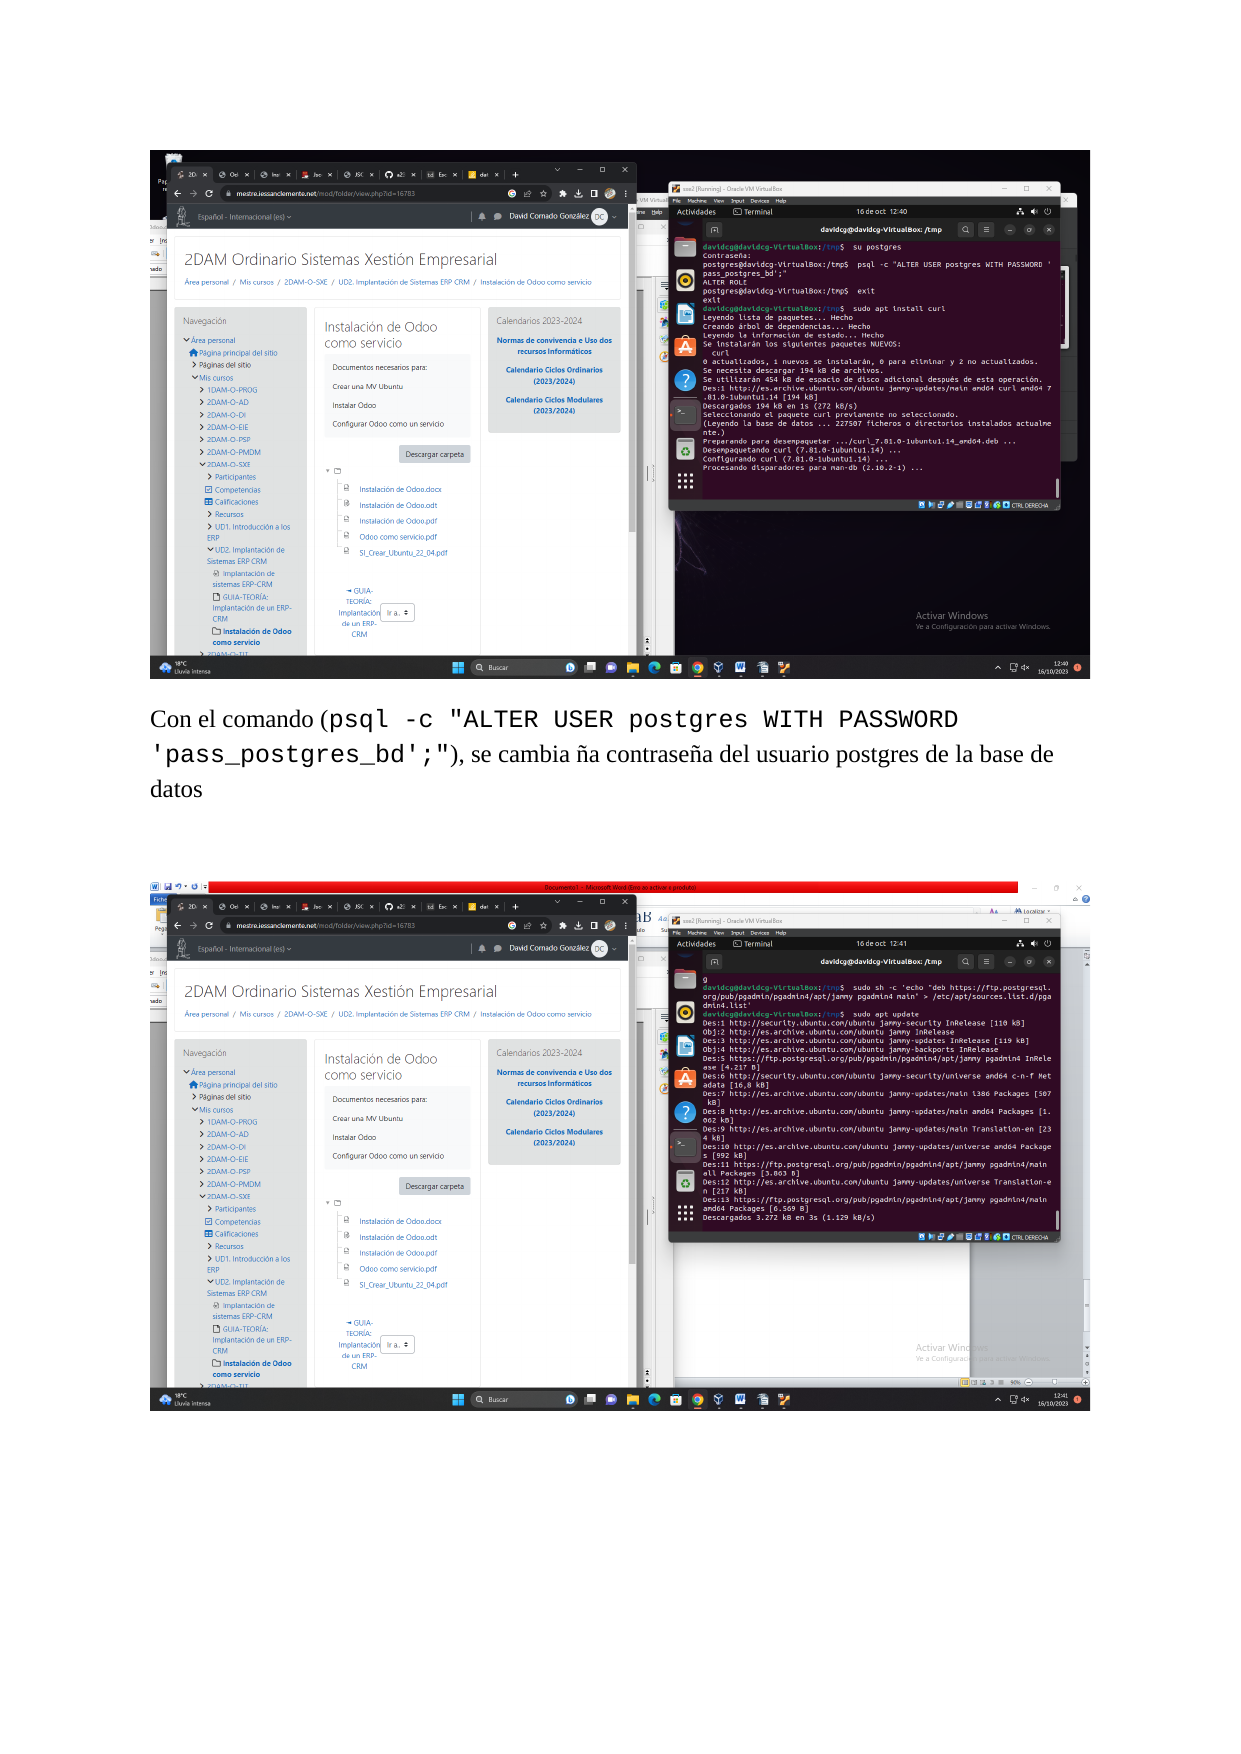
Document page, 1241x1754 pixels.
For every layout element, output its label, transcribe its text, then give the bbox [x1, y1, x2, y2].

text Con el comando (psql -c "ALTER USER postgres WITH PASSWORD 'pass_postgres_bd';"), se cambia ña contraseña del usuario postgres de la base de datos [150, 704, 1090, 803]
picture [150, 881, 1091, 1411]
picture [150, 150, 1091, 679]
